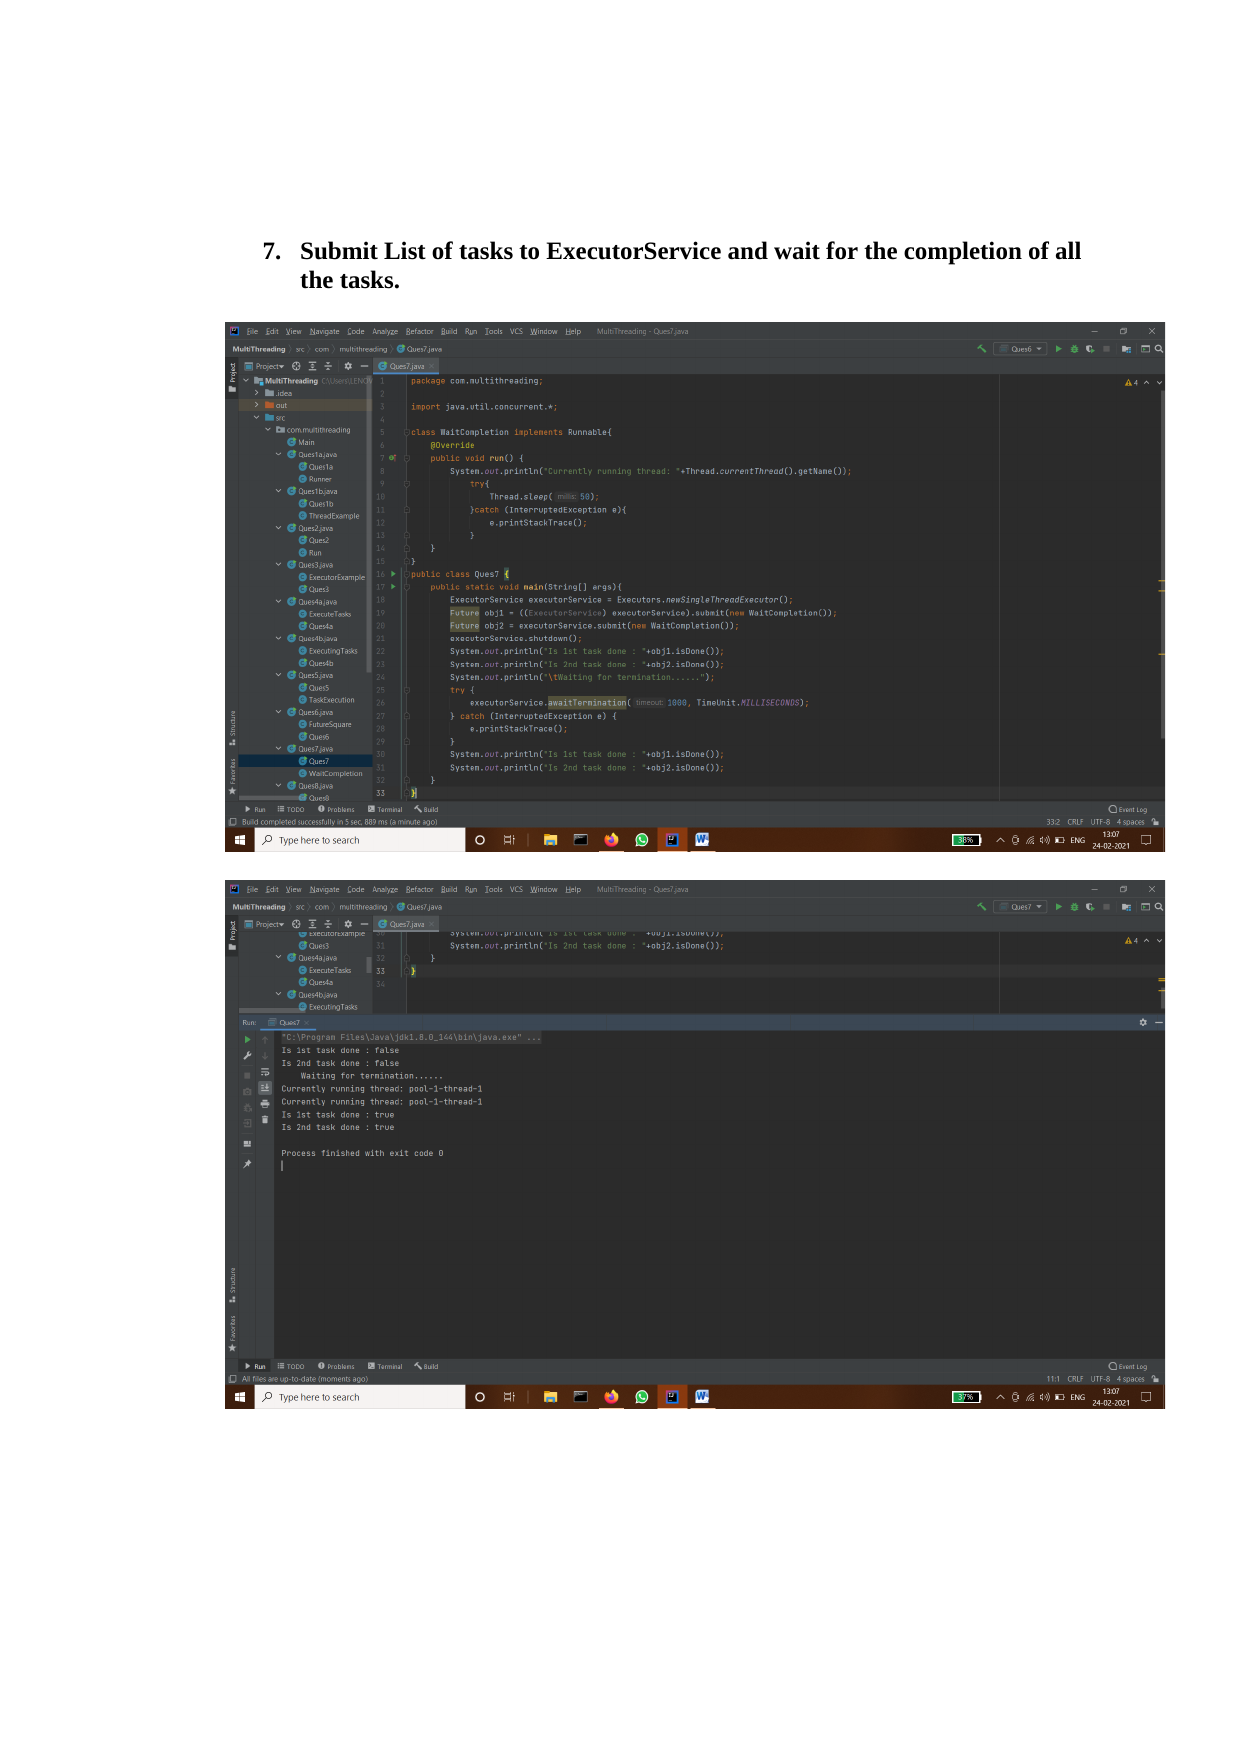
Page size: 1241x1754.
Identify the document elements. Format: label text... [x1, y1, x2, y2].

list Submit List of tasks to ExecutorService and wait for the completion of all the tasks. [262, 236, 1090, 294]
